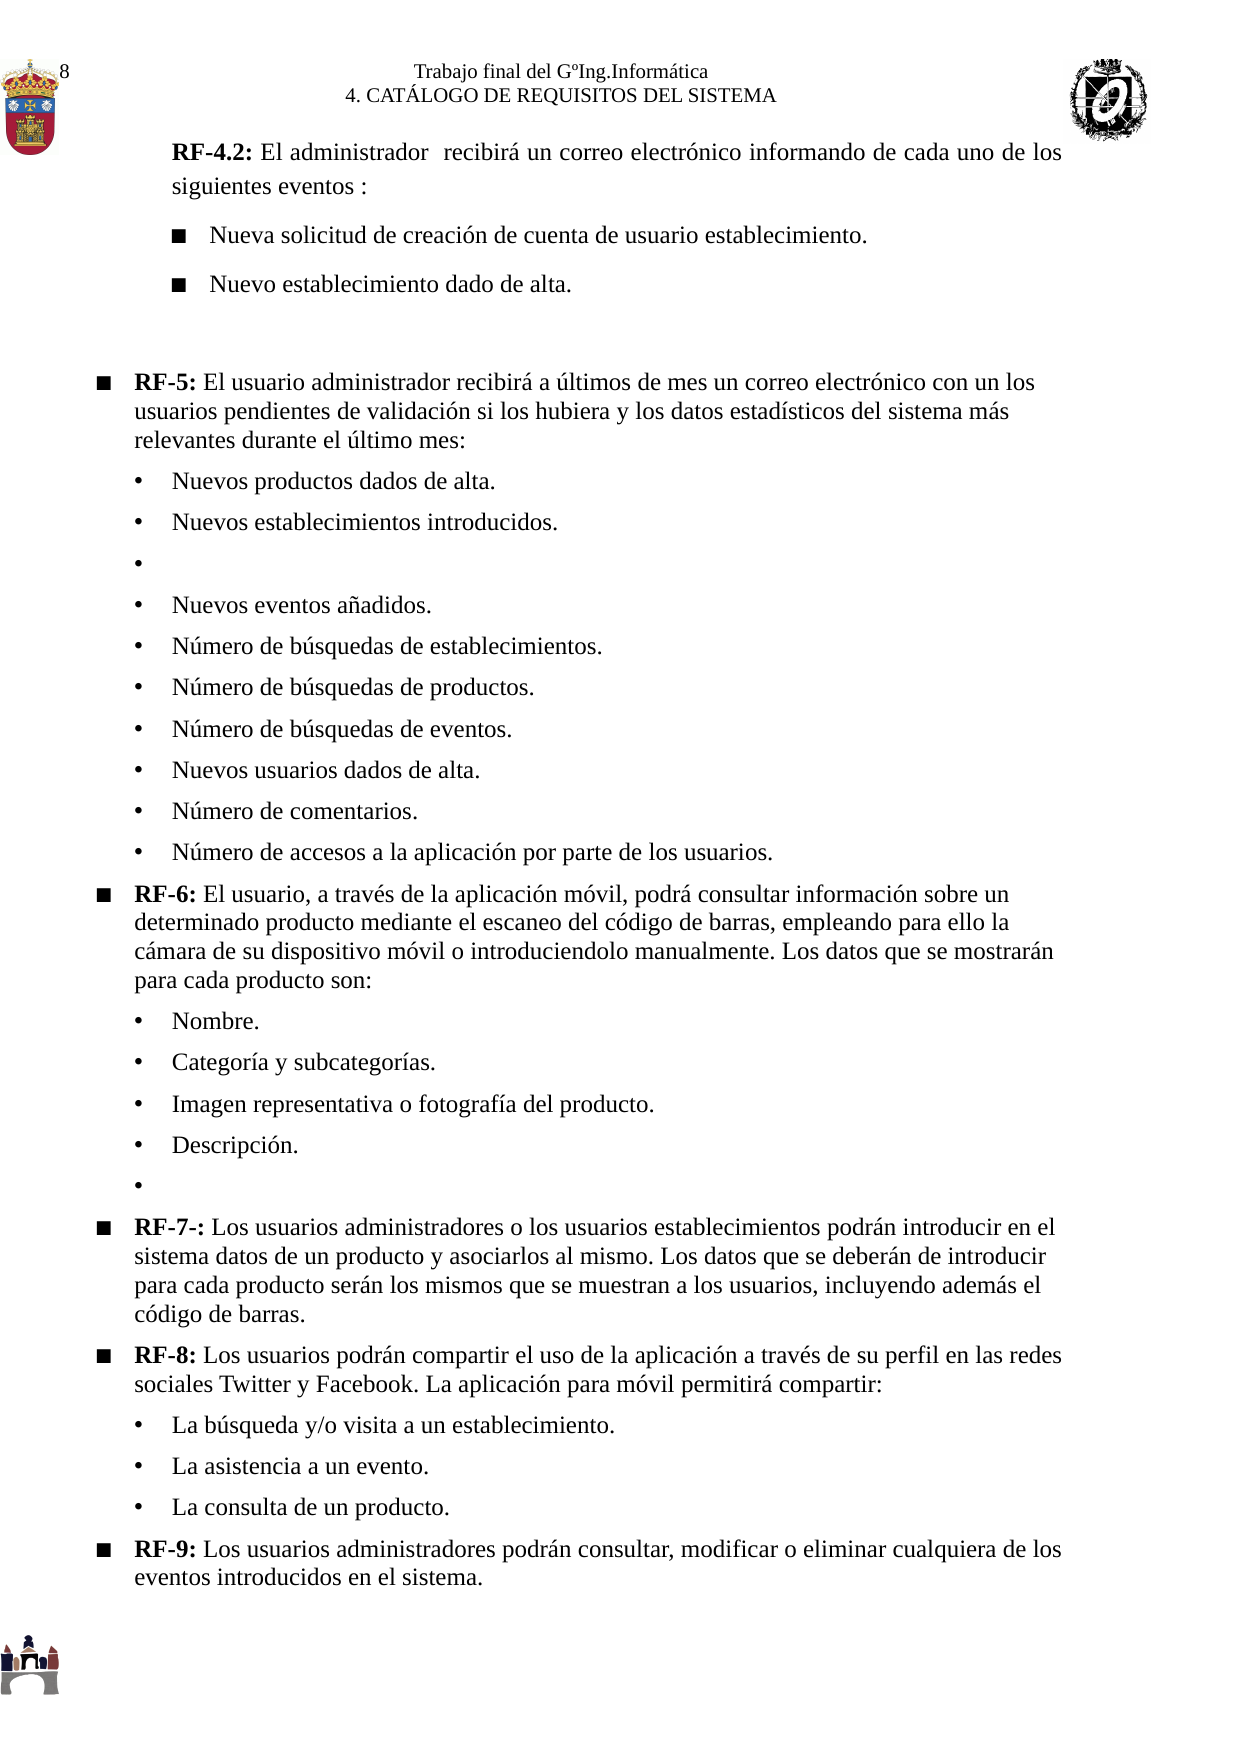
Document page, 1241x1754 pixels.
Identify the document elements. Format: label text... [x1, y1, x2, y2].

list La asistencia a un evento. [134, 1451, 1063, 1480]
list Número de búsquedas de eventos. [134, 714, 1063, 742]
list Número de búsquedas de establecimientos. [134, 631, 1063, 660]
list Número de comentarios. [134, 796, 1063, 825]
picture [0, 1634, 59, 1695]
list Nuevos establecimientos introducidos. [134, 507, 1063, 536]
list La búsqueda y/o visita a un establecimiento. [134, 1410, 1063, 1439]
list RF-5: El usuario administrador recibirá a últimos de mes un correo electrónico con un los usuarios pendientes de validación si los hubiera y los datos estadísticos del sistema más relevantes durante el último mes: [97, 367, 1063, 454]
list Nuevos productos dados de alta. [134, 466, 1063, 495]
list Nuevo establecimiento dado de alta. [172, 269, 1063, 298]
list Número de búsquedas de productos. [134, 672, 1063, 701]
list Descripción. [134, 1130, 1063, 1159]
list Nombre. [134, 1006, 1063, 1035]
list Número de accesos a la aplicación por parte de los usuarios. [134, 837, 1063, 866]
list RF-9: Los usuarios administradores podrán consultar, modificar o eliminar cualquiera de los eventos introducidos en el sistema. [97, 1534, 1063, 1591]
list Nuevos eventos añadidos. [134, 590, 1063, 619]
list Imagen representativa o fotografía del producto. [134, 1089, 1063, 1117]
picture [0, 59, 59, 155]
list RF-4.2: El administrador recibirá un correo electrónico informando de cada uno de los siguientes eventos : [134, 137, 1063, 200]
list Categoría y subcategorías. [134, 1047, 1063, 1076]
list RF-7-: Los usuarios administradores o los usuarios establecimientos podrán introducir en el sistema datos de un producto y asociarlos al mismo. Los datos que se deberán de introducir para cada producto serán los mismos que se muestran a los usuarios, incluyendo además el código de barras. [97, 1212, 1063, 1327]
list Nuevos usuarios dados de alta. [134, 755, 1063, 784]
picture [1063, 59, 1152, 144]
list Nueva solicitud de creación de cuenta de usuario establecimiento. [172, 220, 1063, 249]
list RF-6: El usuario, a través de la aplicación móvil, podrá consultar información sobre un determinado producto mediante el escaneo del código de barras, empleando para ello la cámara de su dispositivo móvil o introduciendolo manualmente. Los datos que se mostrarán para cada producto son: [97, 879, 1063, 994]
list RF-8: Los usuarios podrán compartir el uso de la aplicación a través de su perfil en las redes sociales Twitter y Facebook. La aplicación para móvil permitirá compartir: [97, 1340, 1063, 1397]
list La consulta de un producto. [134, 1492, 1063, 1521]
